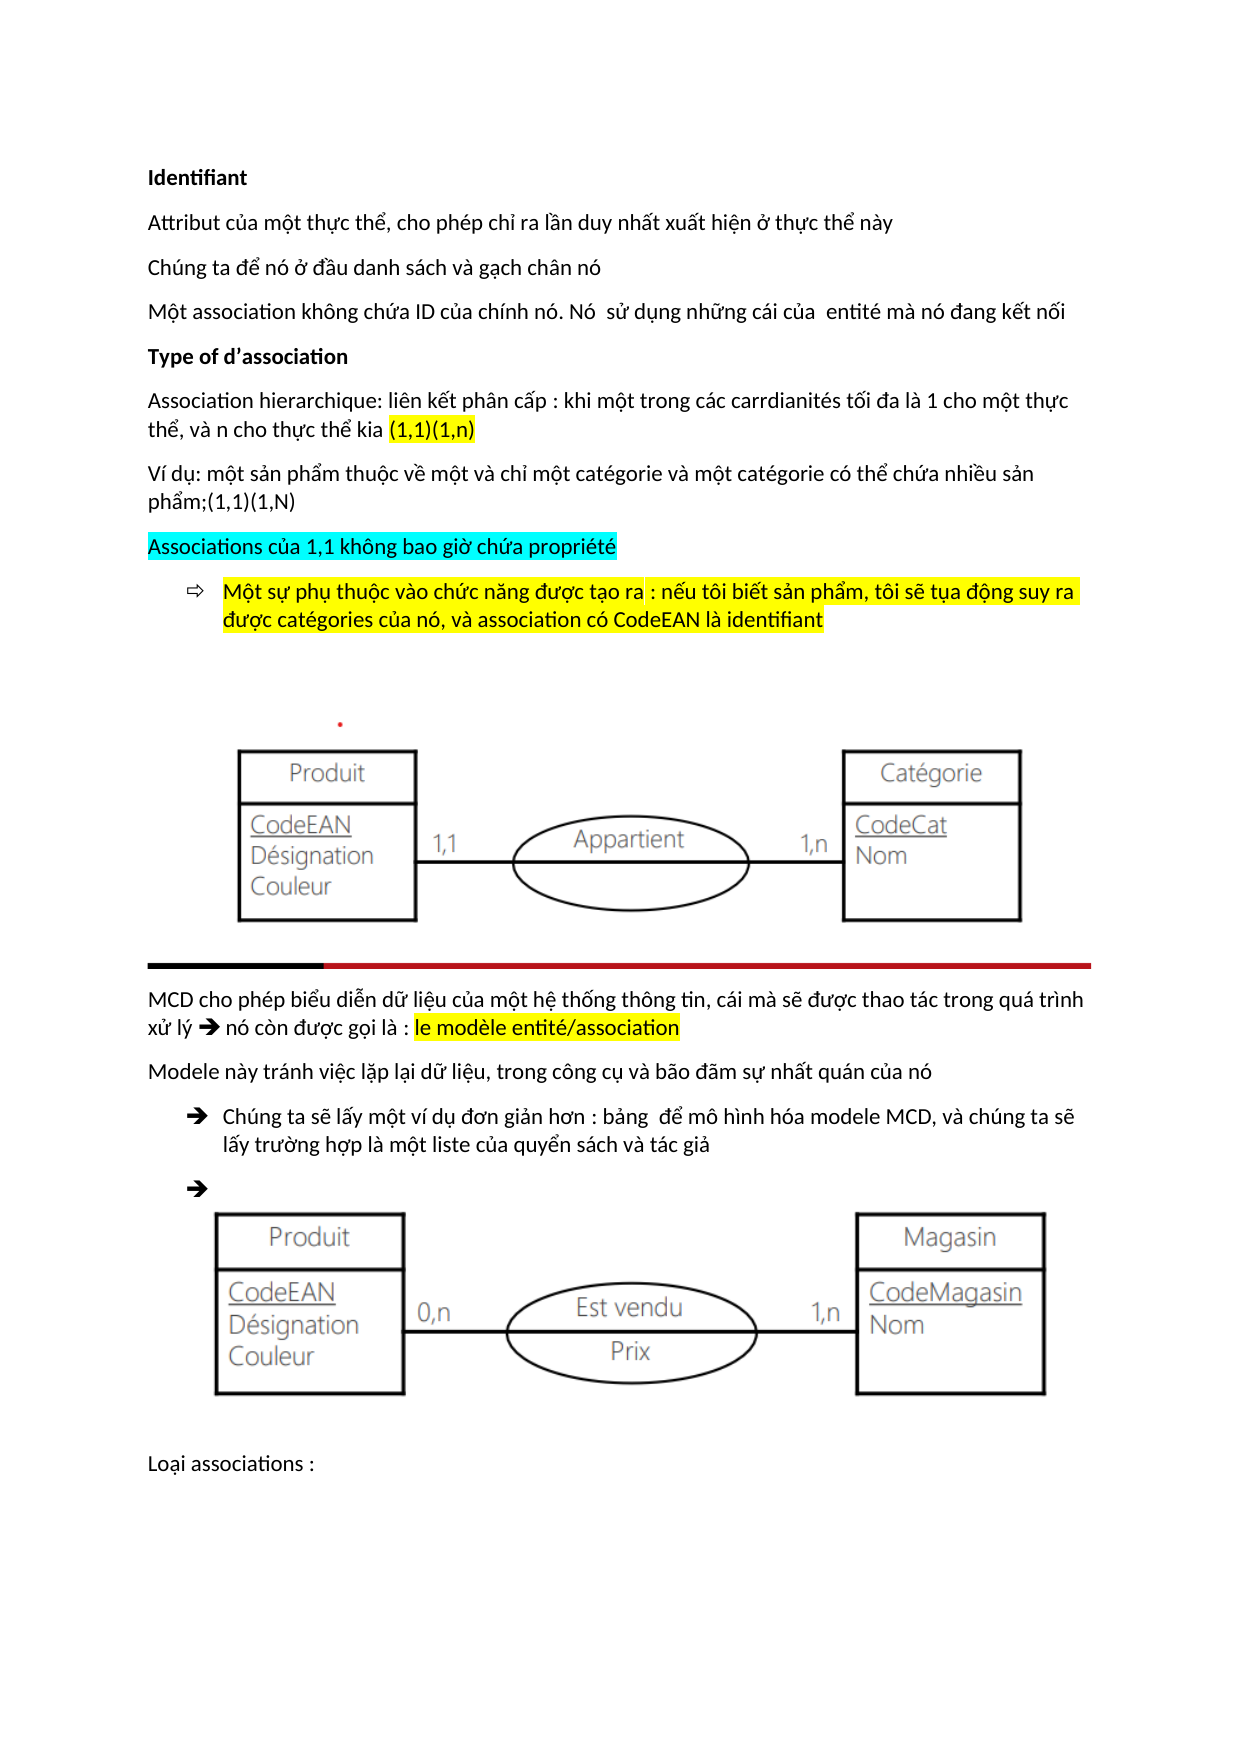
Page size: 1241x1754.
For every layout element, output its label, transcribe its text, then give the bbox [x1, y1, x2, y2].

list Associations của 1,1 không bao giờ chứa propriété [148, 532, 1093, 560]
list Chúng ta sẽ lấy một ví dụ đơn giản hơn : bảng để mô hình hóa modele MCD, và chúng ta sẽ lấy trường hợp là một liste của quyển sách và tác giả [185, 1102, 1093, 1158]
list Modele này tránh việc lặp lại dữ liệu, trong công cụ và bão đãm sự nhất quán của nó [148, 1057, 1093, 1086]
list Ví dụ: một sản phẩm thuộc về một và chỉ một catégorie và một catégorie có thể chứa nhiều sản phẩm;(1,1)(1,N) [148, 459, 1093, 515]
list Một association không chứa ID của chính nó. Nó sử dụng những cái của entité mà nó đang kết nối [148, 297, 1093, 325]
list Một sự phụ thuộc vào chức năng được tạo ra : nếu tôi biết sản phẩm, tôi sẽ tụa động suy ra được catégories của nó, và association có CodeEAN là identifiant [185, 577, 1093, 633]
list Chúng ta để nó ở đầu danh sách và gạch chân nó [148, 253, 1093, 281]
list Attribut của một thực thể, cho phép chỉ ra lần duy nhất xuất hiện ở thực thể này [148, 208, 1093, 236]
text Loại associations : [148, 1449, 1093, 1477]
list Identifiant [148, 163, 1093, 191]
list MCD cho phép biểu diễn dữ liệu của một hệ thống thông tin, cái mà sẽ được thao tác trong quá trình xử lý  nó còn được gọi là : le modèle entité/association [148, 985, 1093, 1041]
list Type of d’association [148, 342, 1093, 370]
list Association hierarchique: liên kết phân cấp : khi một trong các carrdianités tối đa là 1 cho một thực thể, và n cho thực thể kia (1,1)(1,n) [148, 387, 1093, 443]
